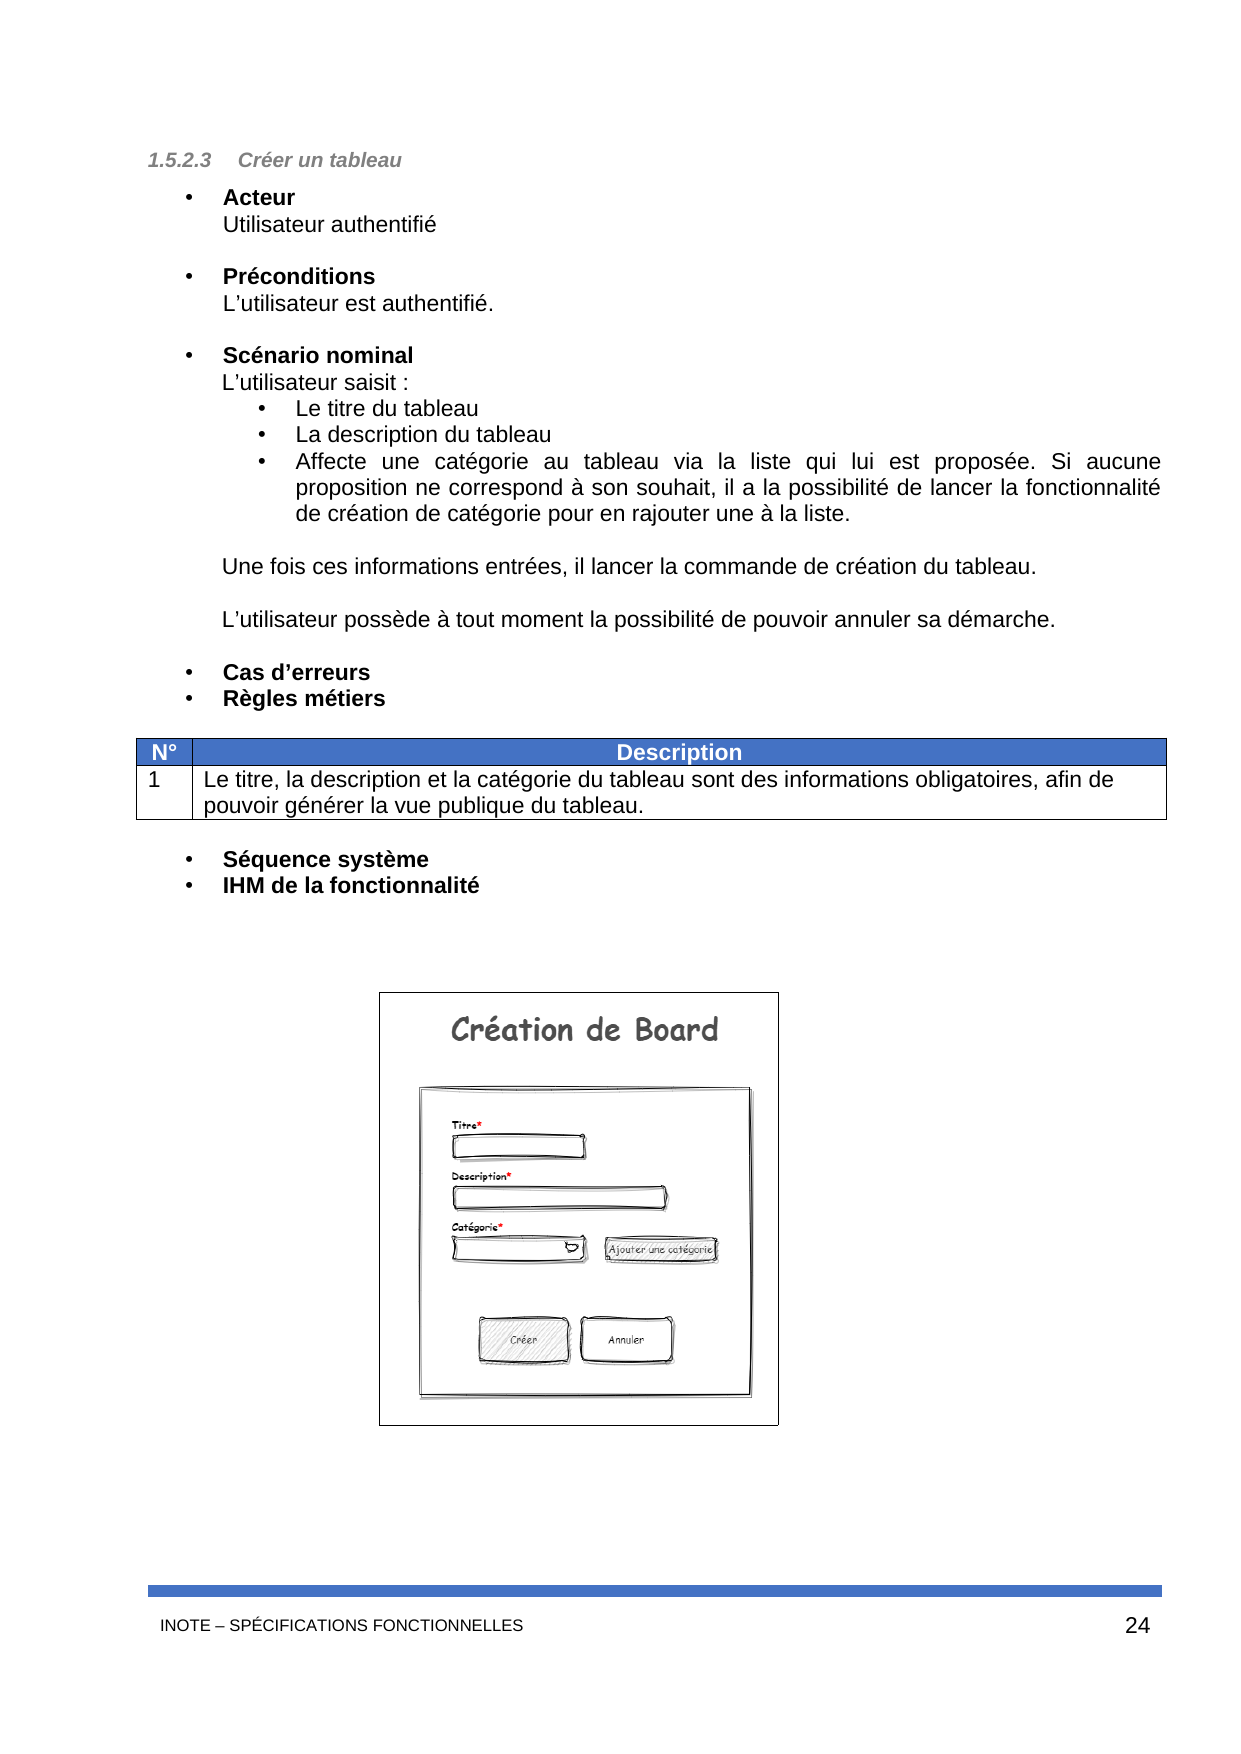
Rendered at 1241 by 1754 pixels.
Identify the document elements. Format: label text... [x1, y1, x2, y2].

subtitle Créer un tableau [148, 148, 1162, 172]
table_header Description [193, 739, 1166, 765]
table_header N° [137, 739, 192, 765]
list Règles métiers [185, 685, 1162, 711]
list La description du tableau [258, 421, 1162, 448]
table_cell Le titre, la description et la catégorie du tableau sont des informations obligatoires, afin de pouvoir générer la vue publique du tableau. [193, 766, 1166, 819]
list Acteur [185, 184, 1162, 211]
table_cell 1 [137, 766, 192, 819]
list Cas d’erreurs [185, 658, 1162, 685]
list Préconditions [185, 263, 1162, 289]
list Affecte une catégorie au tableau via la liste qui lui est proposée. Si aucune proposition ne correspond à son souhait, il a la possibilité de lancer la fonctionnalité de création de catégorie pour en rajouter une à la liste. [258, 448, 1162, 527]
list Le titre du tableau [258, 395, 1162, 421]
list L’utilisateur est authentifié. [185, 289, 1162, 316]
text L’utilisateur saisit : [222, 369, 1162, 395]
picture [382, 995, 775, 1422]
list Séquence système [185, 846, 1162, 872]
list IHM de la fonctionnalité [185, 872, 1162, 899]
text L’utilisateur possède à tout moment la possibilité de pouvoir annuler sa démarche. [222, 606, 1162, 632]
text Une fois ces informations entrées, il lancer la commande de création du tableau. [222, 553, 1162, 579]
list Scénario nominal [185, 342, 1162, 369]
list Utilisateur authentifié [185, 211, 1162, 237]
